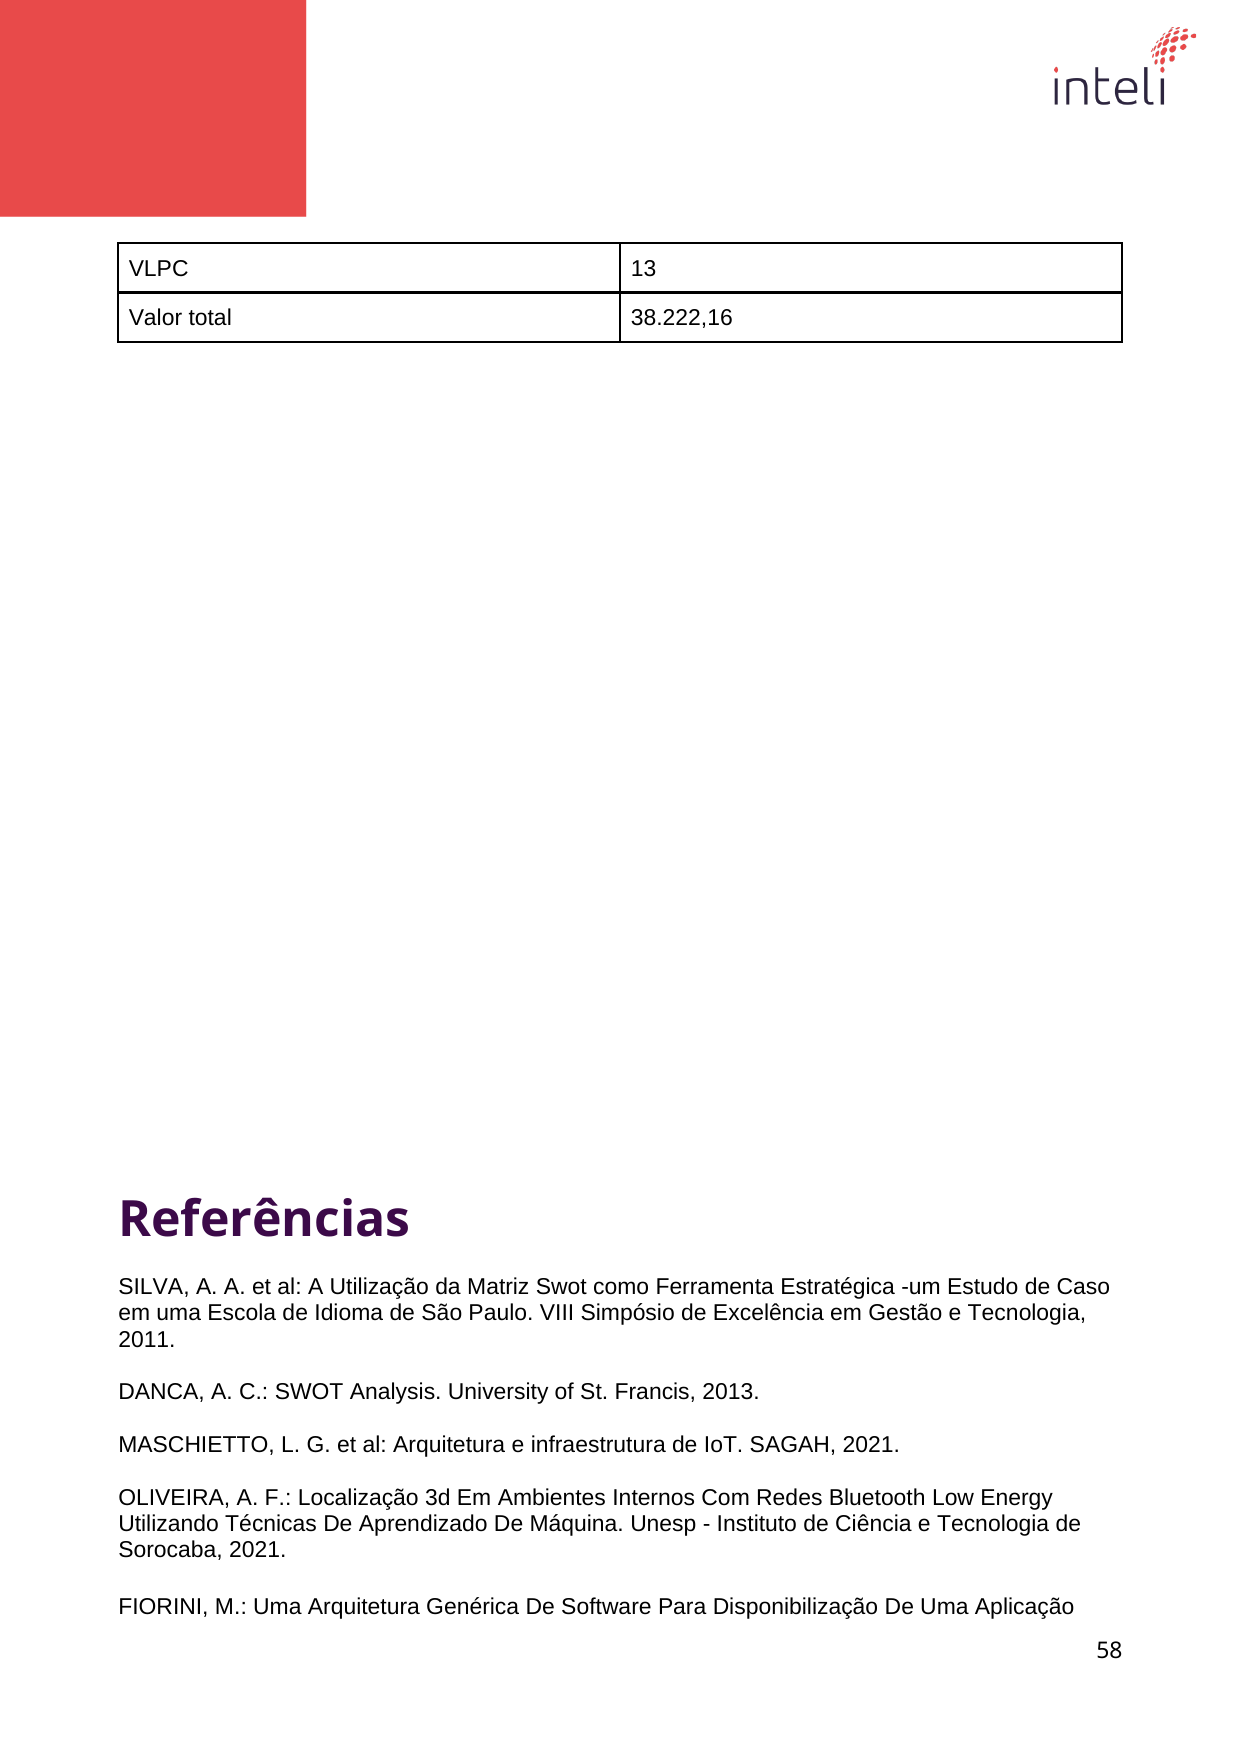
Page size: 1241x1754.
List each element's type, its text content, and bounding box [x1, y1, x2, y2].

text SILVA, A. A. et al: A Utilização da Matriz Swot como Ferramenta Estratégica -um Estudo de Caso em uma Escola de Idioma de São Paulo. VIII Simpósio de Excelência em Gestão e Tecnologia, 2011. [118, 1273, 1122, 1352]
table_cell Valor total [119, 294, 619, 341]
text FIORINI, M.: Uma Arquitetura Genérica De Software Para Disponibilização De Uma Aplicação [118, 1593, 1122, 1619]
table_cell 13 [621, 244, 1121, 291]
picture [1054, 27, 1197, 105]
text MASCHIETTO, L. G. et al: Arquitetura e infraestrutura de IoT. SAGAH, 2021. [118, 1431, 1122, 1457]
subtitle Referências [118, 1183, 1122, 1251]
picture [0, 0, 307, 217]
text OLIVEIRA, A. F.: Localização 3d Em Ambientes Internos Com Redes Bluetooth Low Energy Utilizando Técnicas De Aprendizado De Máquina. Unesp - Instituto de Ciência e Tecnologia de Sorocaba, 2021. [118, 1484, 1122, 1563]
table_cell 38.222,16 [621, 294, 1121, 341]
text DANCA, A. C.: SWOT Analysis. University of St. Francis, 2013. [118, 1378, 1122, 1405]
table_cell VLPC [119, 244, 619, 291]
